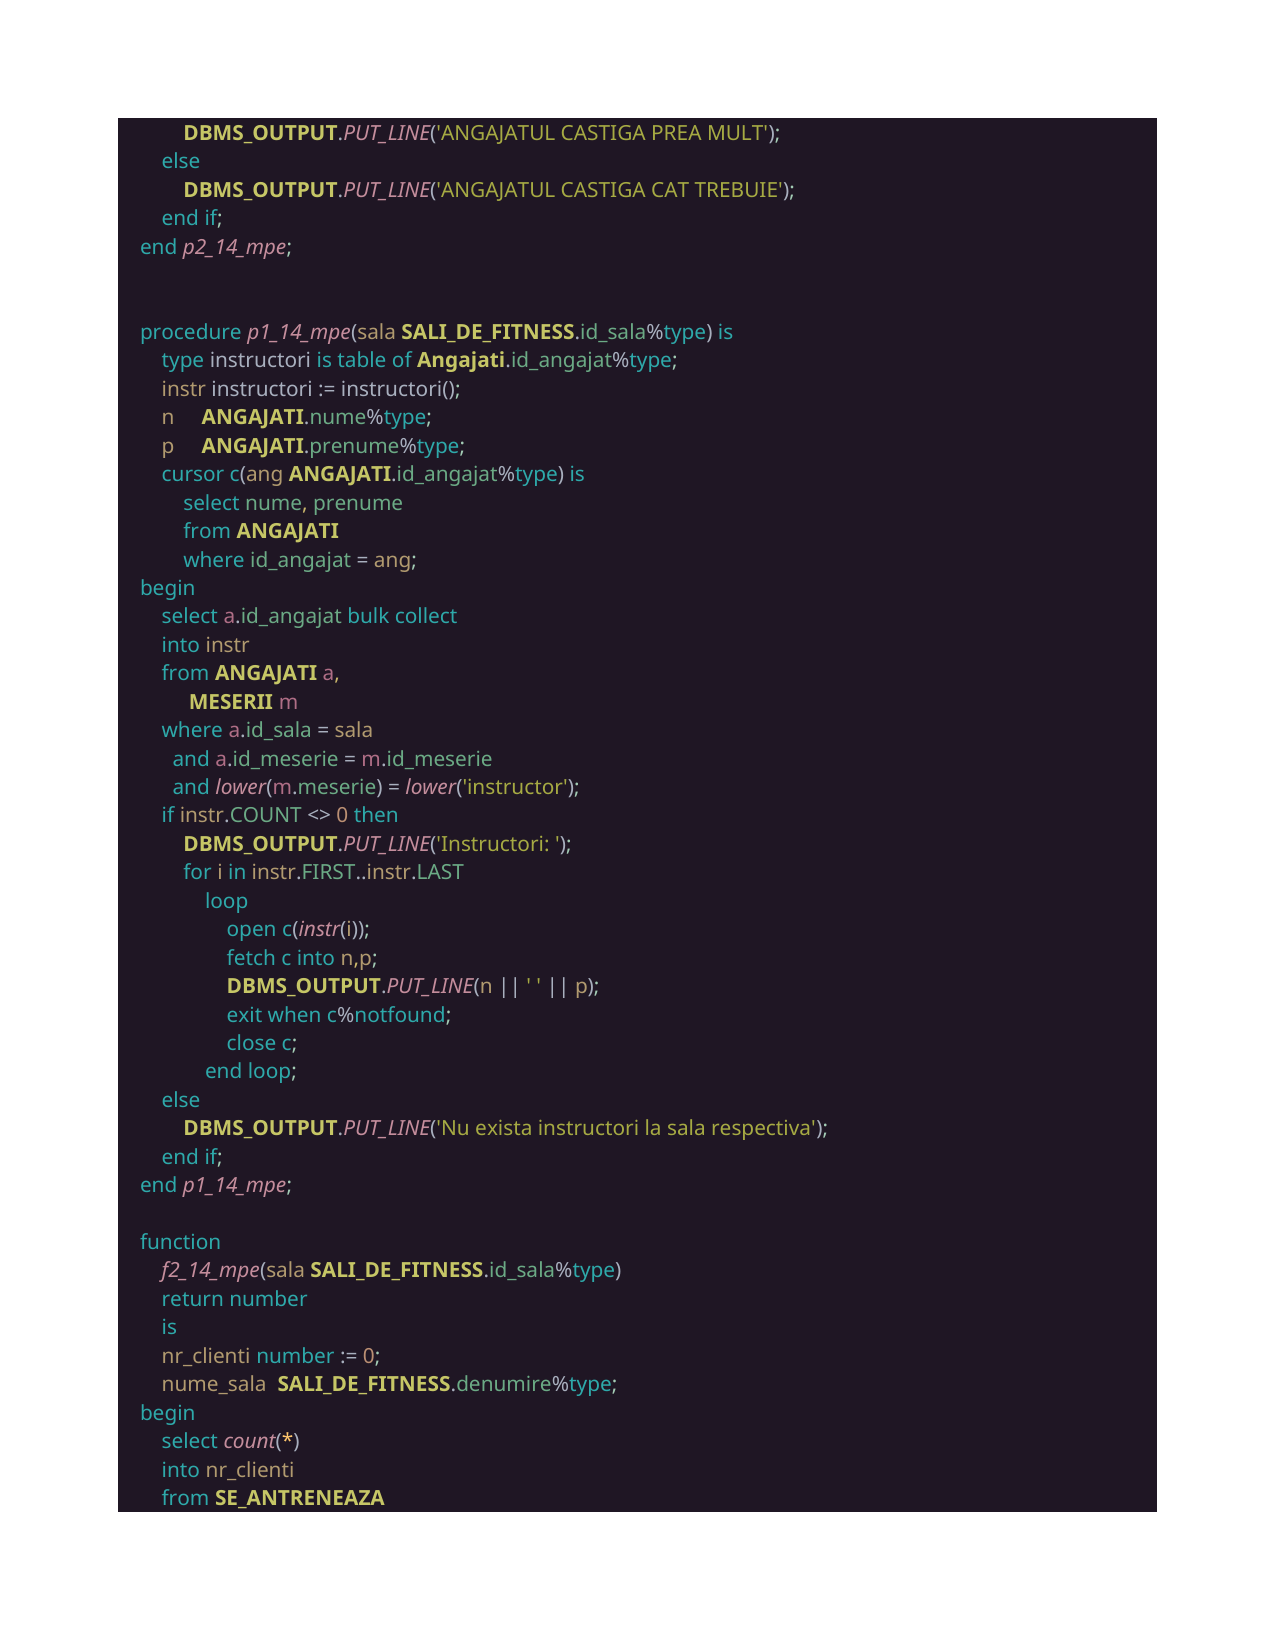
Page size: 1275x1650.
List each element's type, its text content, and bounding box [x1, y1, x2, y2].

text DBMS_OUTPUT.PUT_LINE('ANGAJATUL CASTIGA PREA MULT'); else DBMS_OUTPUT.PUT_LINE('ANGAJATUL CASTIGA CAT TREBUIE'); end if; end p2_14_mpe; procedure p1_14_mpe(sala SALI_DE_FITNESS.id_sala%type) is type instructori is table of Angajati.id_angajat%type; instr instructori := instructori(); n ANGAJATI.nume%type; p ANGAJATI.prenume%type; cursor c(ang ANGAJATI.id_angajat%type) is select nume, prenume from ANGAJATI where id_angajat = ang; begin select a.id_angajat bulk collect into instr from ANGAJATI a, MESERII m where a.id_sala = sala and a.id_meserie = m.id_meserie and lower(m.meserie) = lower('instructor'); if instr.COUNT <> 0 then DBMS_OUTPUT.PUT_LINE('Instructori: '); for i in instr.FIRST..instr.LAST loop open c(instr(i)); fetch c into n,p; DBMS_OUTPUT.PUT_LINE(n || ' ' || p); exit when c%notfound; close c; end loop; else DBMS_OUTPUT.PUT_LINE('Nu exista instructori la sala respectiva'); end if; end p1_14_mpe; function f2_14_mpe(sala SALI_DE_FITNESS.id_sala%type) return number is nr_clienti number := 0; nume_sala SALI_DE_FITNESS.denumire%type; begin select count(*) into nr_clienti from SE_ANTRENEAZA [118, 118, 1157, 1512]
